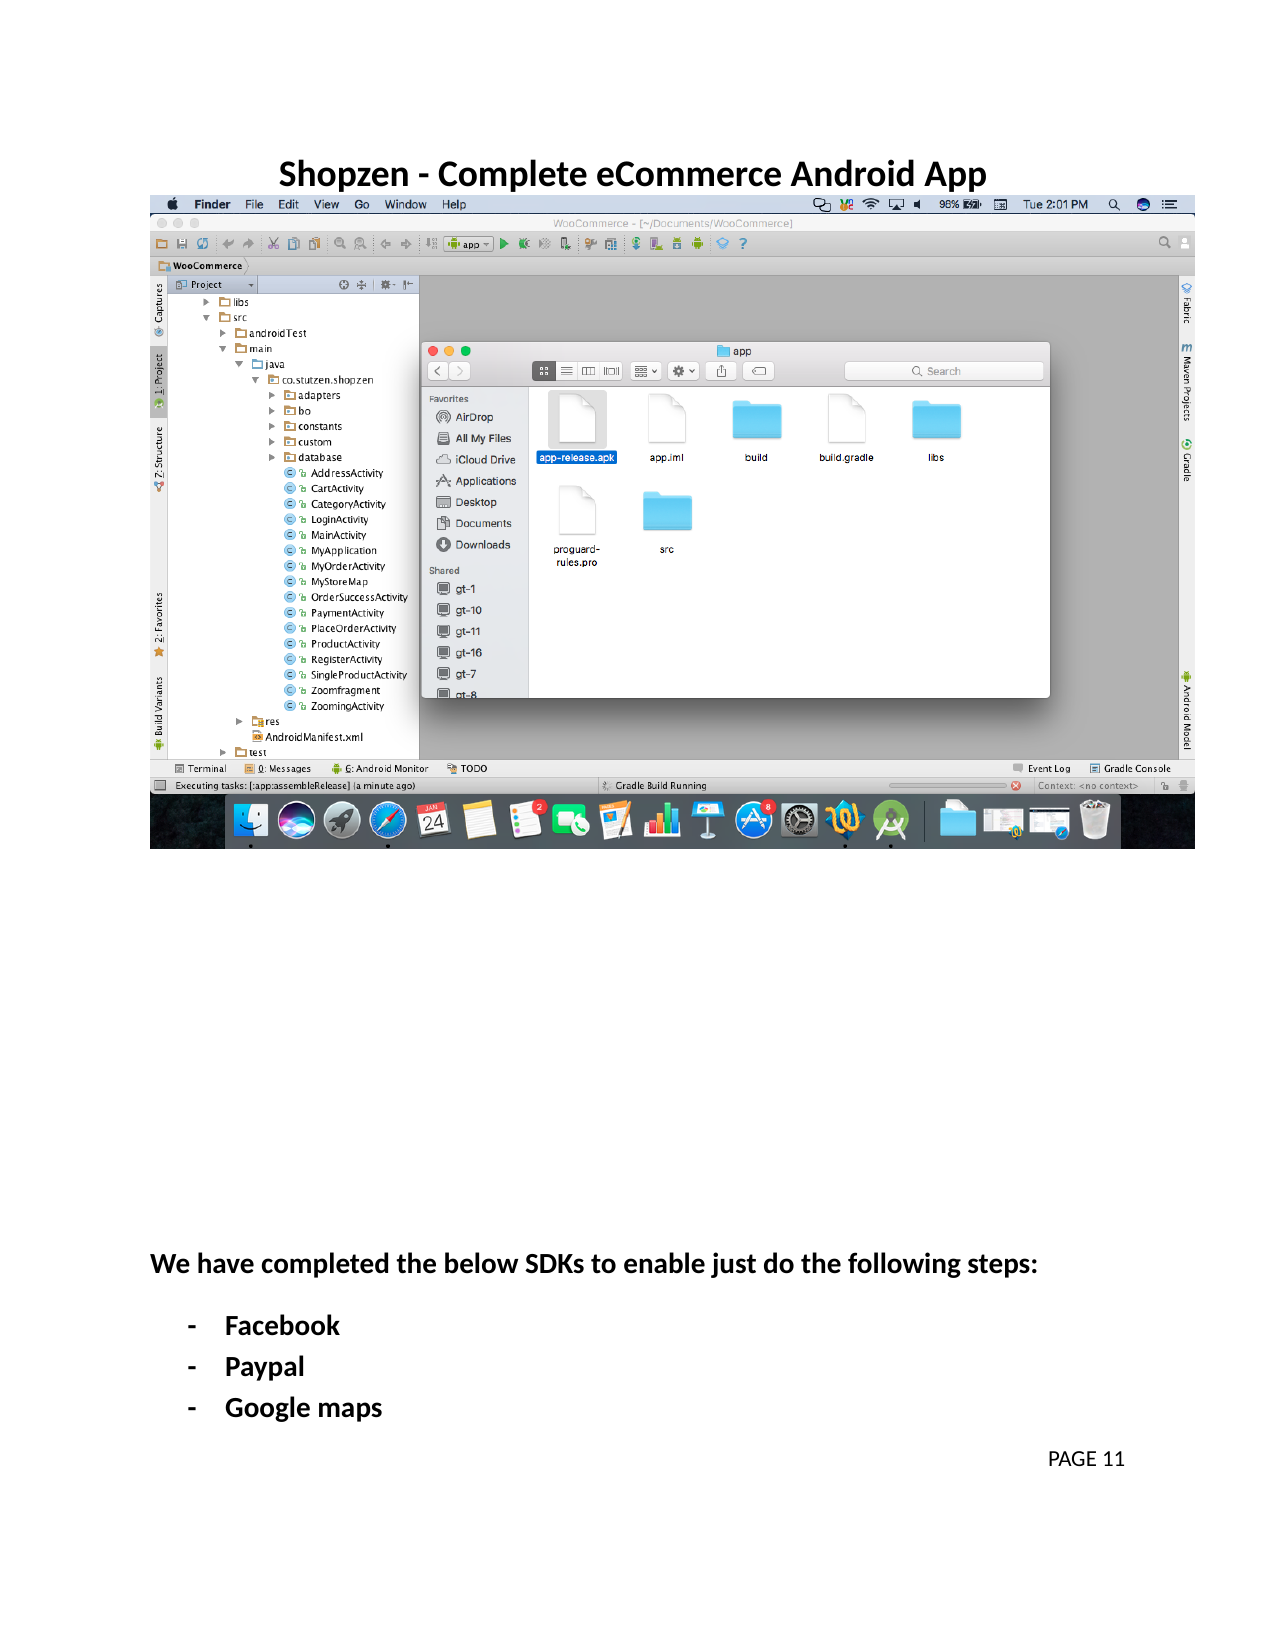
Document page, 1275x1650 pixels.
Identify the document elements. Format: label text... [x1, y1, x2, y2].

picture [150, 195, 1195, 849]
list Facebook [187, 1307, 1125, 1342]
list Paypal [187, 1348, 1125, 1383]
list Google maps [187, 1389, 1125, 1424]
text We have completed the below SDKs to enable just do the following steps: [150, 1245, 1125, 1281]
